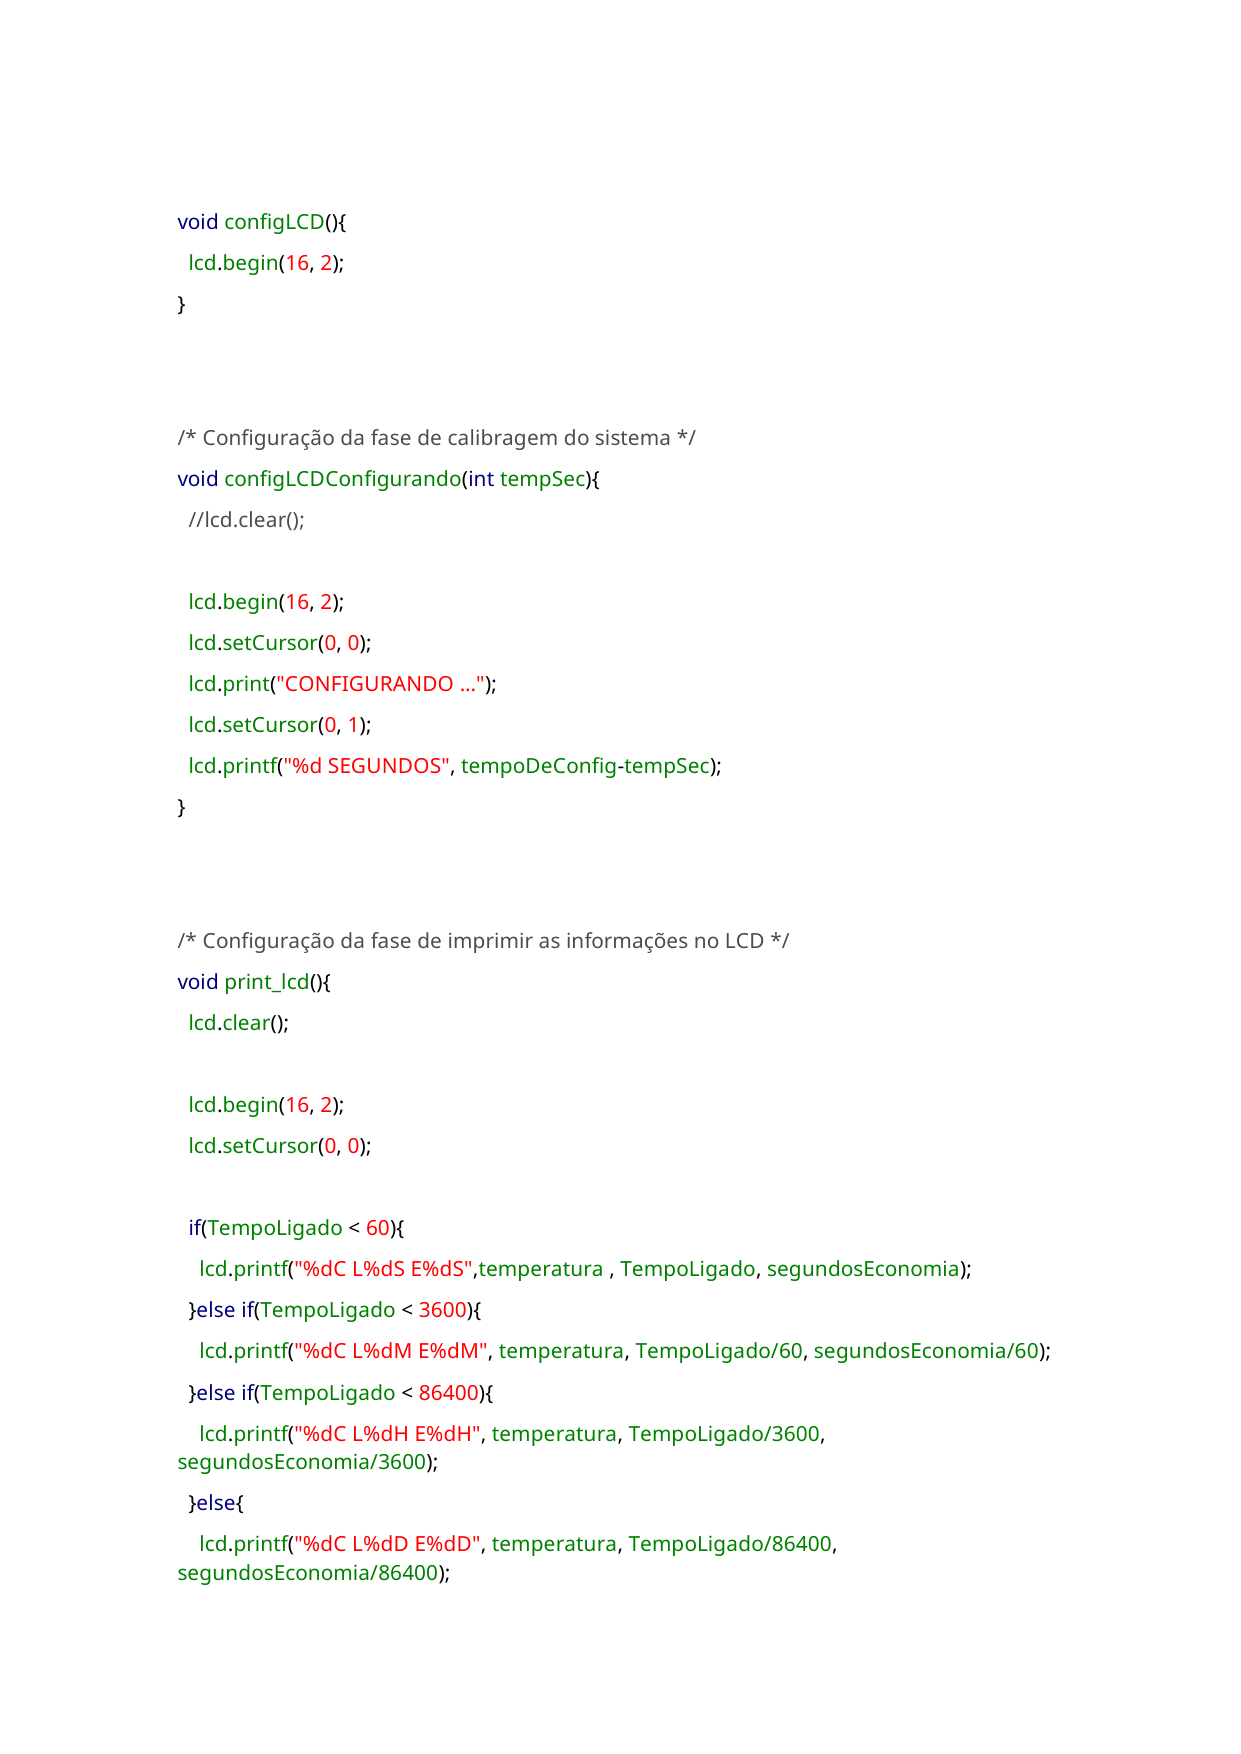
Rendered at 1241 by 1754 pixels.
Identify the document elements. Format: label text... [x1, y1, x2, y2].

text void print_lcd(){ [177, 967, 1063, 996]
text /* Configuração da fase de imprimir as informações no LCD */ [177, 926, 1063, 954]
text }else if(TempoLigado < 86400){ [177, 1377, 1063, 1406]
text lcd.printf("%dC L%dD E%dD", temperatura, TempoLigado/86400, segundosEconomia/86400); [177, 1529, 1063, 1586]
text /* Configuração da fase de calibragem do sistema */ [177, 423, 1063, 451]
text lcd.printf("%dC L%dS E%dS",temperatura , TempoLigado, segundosEconomia); [177, 1254, 1063, 1283]
text lcd.printf("%dC L%dH E%dH", temperatura, TempoLigado/3600, segundosEconomia/3600); [177, 1418, 1063, 1476]
text void configLCDConfigurando(int tempSec){ [177, 464, 1063, 492]
text lcd.begin(16, 2); [177, 587, 1063, 615]
text lcd.printf("%d SEGUNDOS", tempoDeConfig-tempSec); [177, 751, 1063, 779]
text lcd.begin(16, 2); [177, 248, 1063, 276]
text lcd.clear(); [177, 1008, 1063, 1037]
text lcd.setCursor(0, 0); [177, 628, 1063, 656]
text } [177, 289, 1063, 317]
text lcd.setCursor(0, 1); [177, 710, 1063, 738]
text if(TempoLigado < 60){ [177, 1213, 1063, 1242]
text void configLCD(){ [177, 207, 1063, 235]
text lcd.setCursor(0, 0); [177, 1131, 1063, 1160]
text //lcd.clear(); [177, 505, 1063, 533]
text lcd.begin(16, 2); [177, 1090, 1063, 1119]
text } [177, 792, 1063, 821]
text lcd.printf("%dC L%dM E%dM", temperatura, TempoLigado/60, segundosEconomia/60); [177, 1336, 1063, 1365]
text }else{ [177, 1488, 1063, 1517]
text }else if(TempoLigado < 3600){ [177, 1295, 1063, 1324]
text lcd.print("CONFIGURANDO ..."); [177, 669, 1063, 697]
